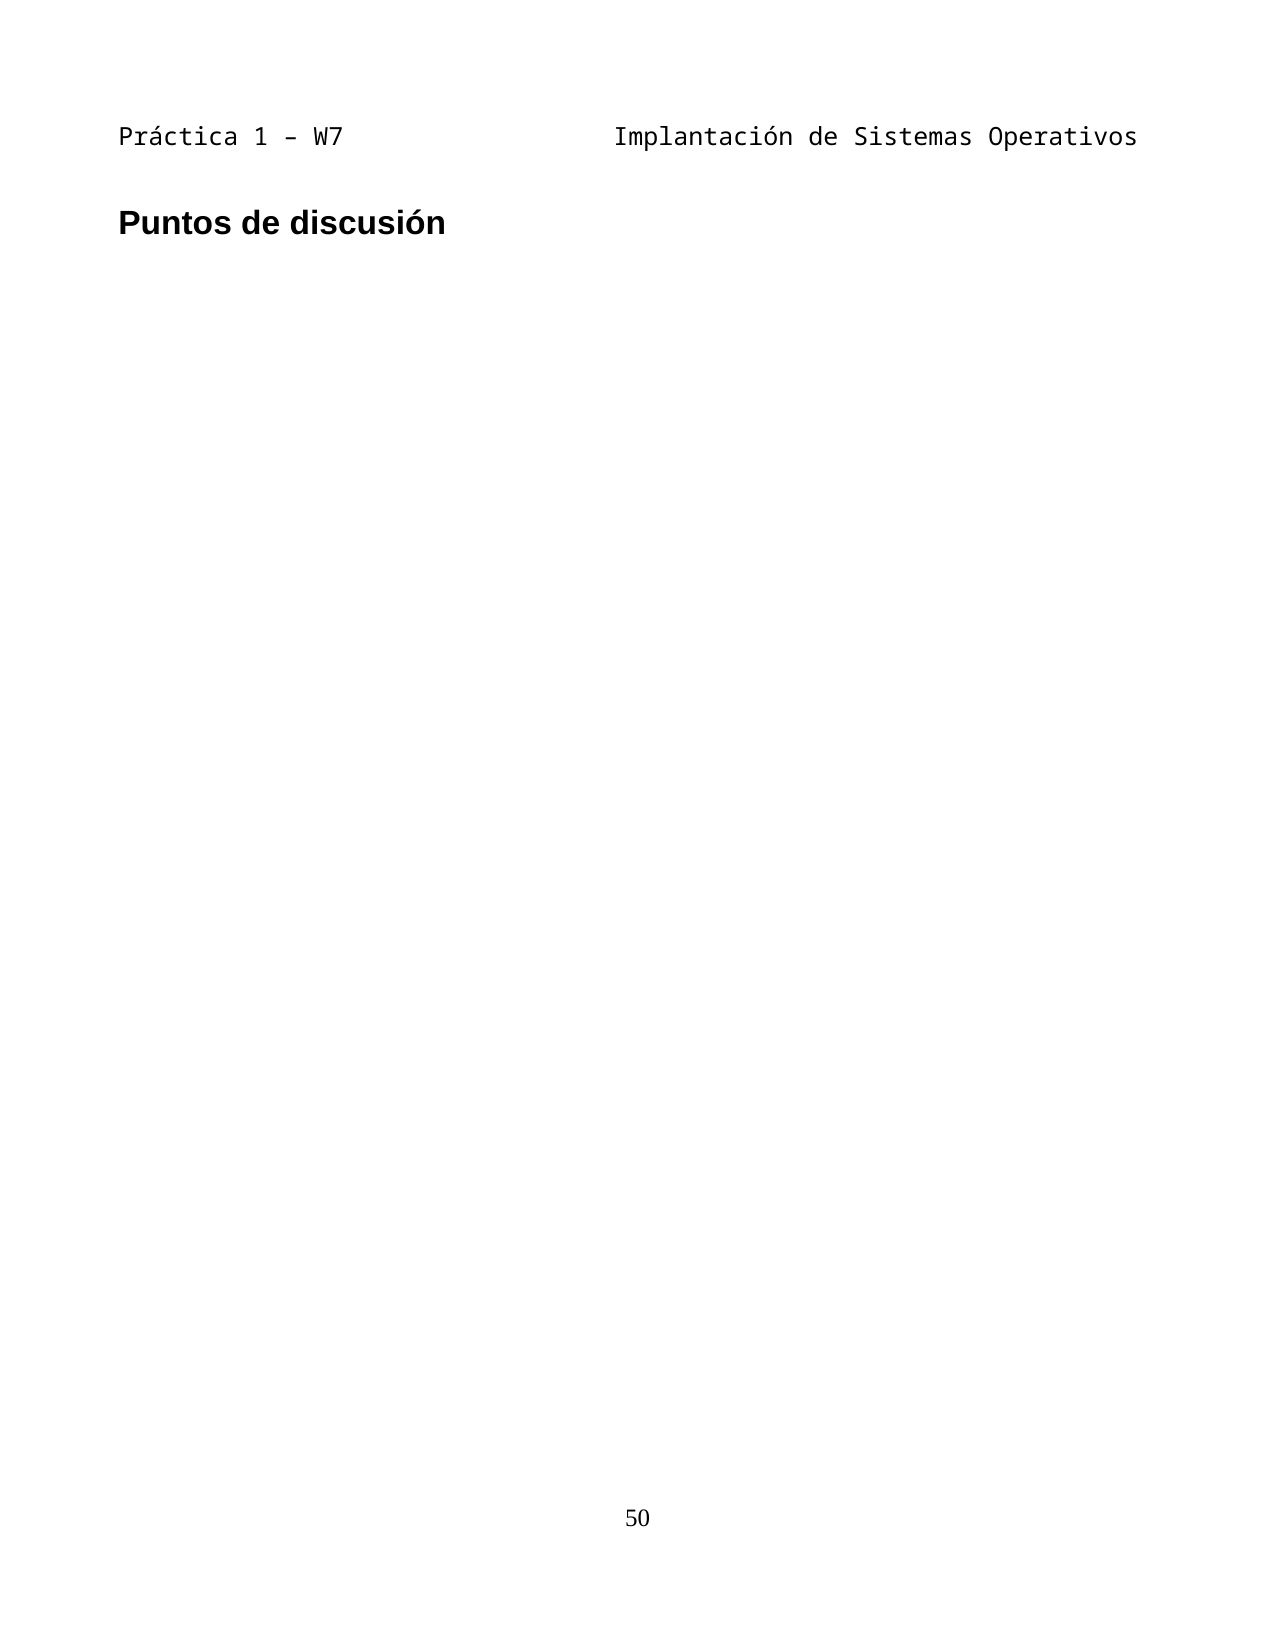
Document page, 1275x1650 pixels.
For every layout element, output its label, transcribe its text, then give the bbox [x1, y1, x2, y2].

text Puntos de discusión [118, 202, 1157, 241]
